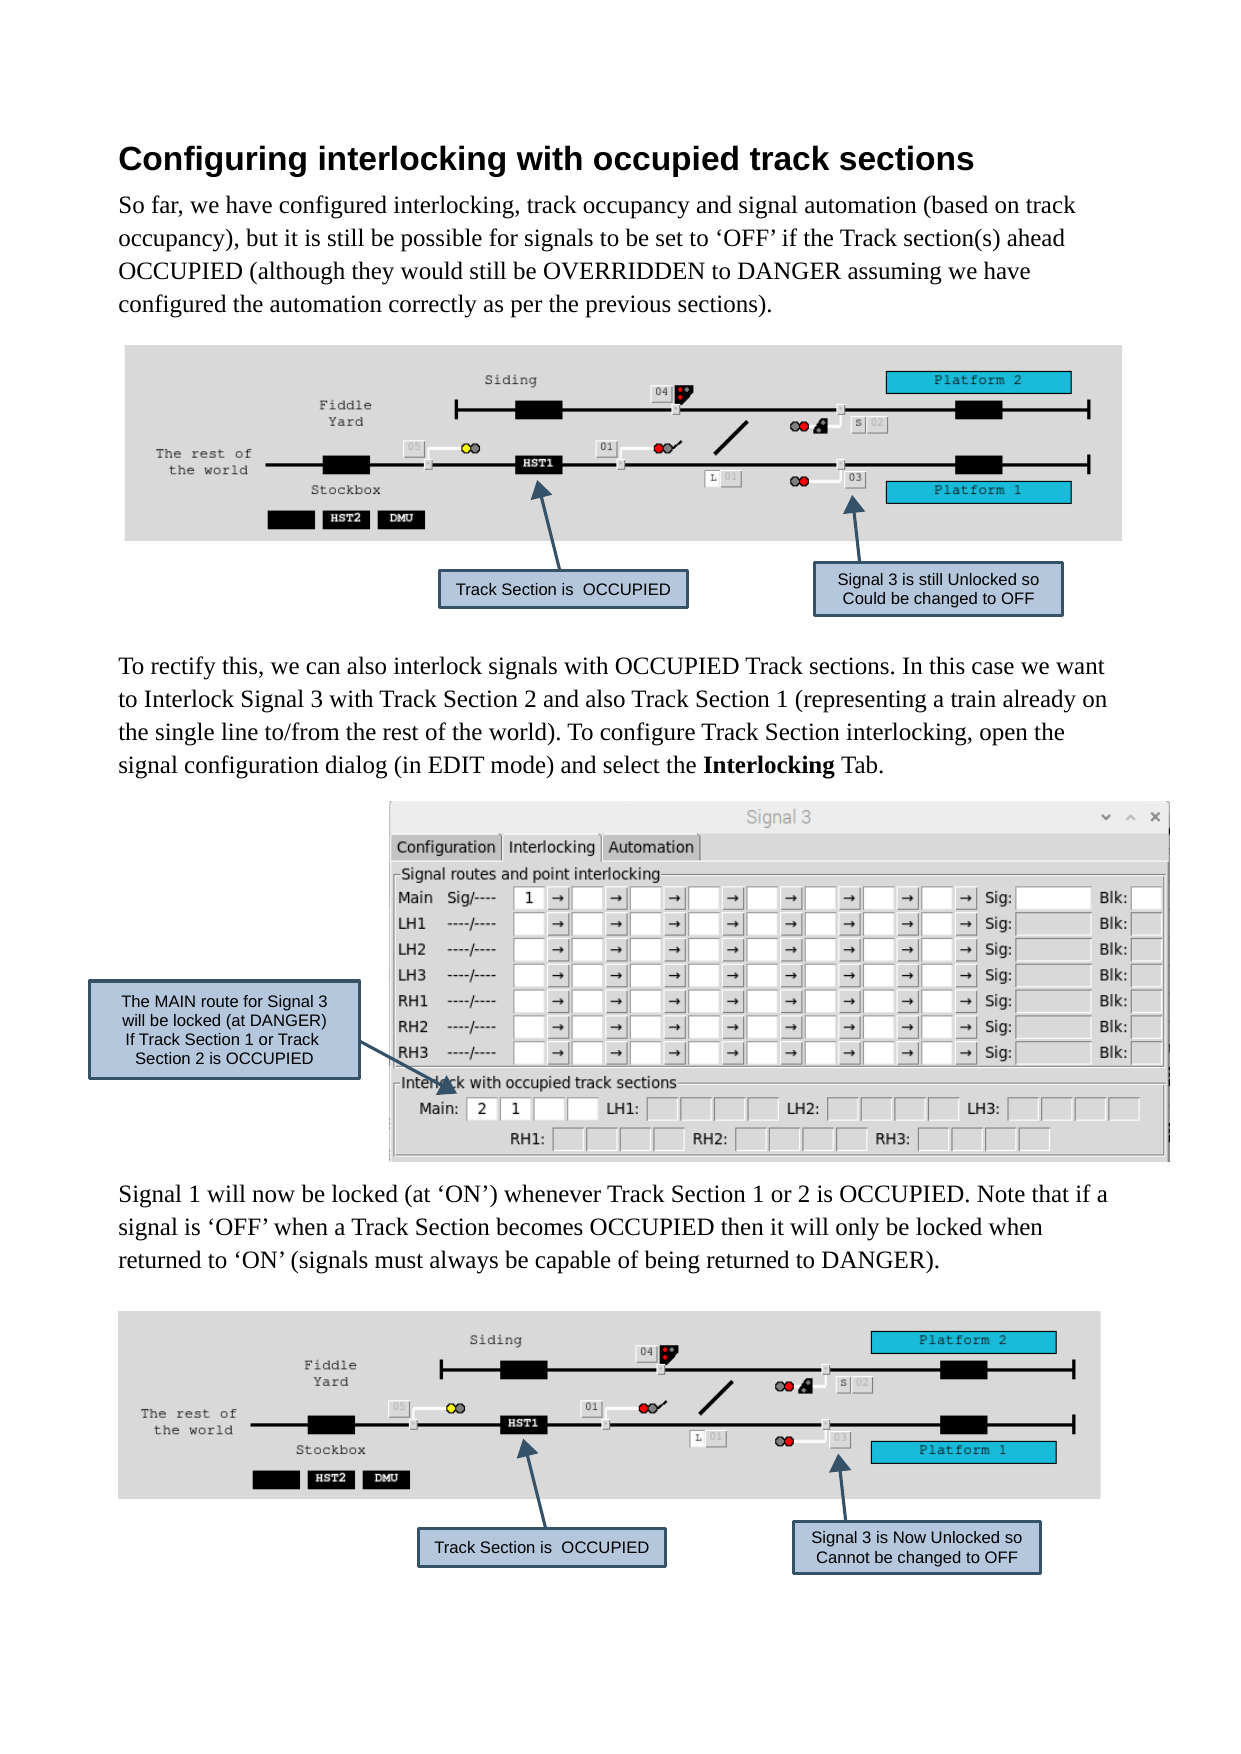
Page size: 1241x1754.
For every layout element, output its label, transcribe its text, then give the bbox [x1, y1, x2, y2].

picture [389, 801, 1170, 1162]
text To rectify this, we can also interlock signals with OCCUPIED Track sections. In this case we want to Interlock Signal 3 with Track Section 2 and also Track Section 1 (representing a train already on the single line to/from the rest of the world). To configure Track Section interlocking, open the signal configuration dialog (in EDIT mode) and select the Interlocking Tab. [118, 651, 1122, 779]
picture [124, 345, 1123, 541]
text So far, we have configured interlocking, track occupancy and signal automation (based on track occupancy), but it is still be possible for signals to be set to ‘OFF’ if the Track section(s) ahead OCCUPIED (although they would still be OVERRIDDEN to DANGER assuming we have configured the automation correctly as per the previous sections). [118, 190, 1122, 318]
subtitle Configuring interlocking with occupied track sections [118, 139, 1122, 178]
text Signal 1 will now be locked (at ‘ON’) whenever Track Section 1 or 2 is OCCUPIED. Note that if a signal is ‘OFF’ when a Track Section becomes OCCUPIED then it will only be locked when returned to ‘ON’ (signals must always be capable of being returned to DANGER). [118, 1179, 1122, 1273]
picture [118, 1311, 1101, 1499]
